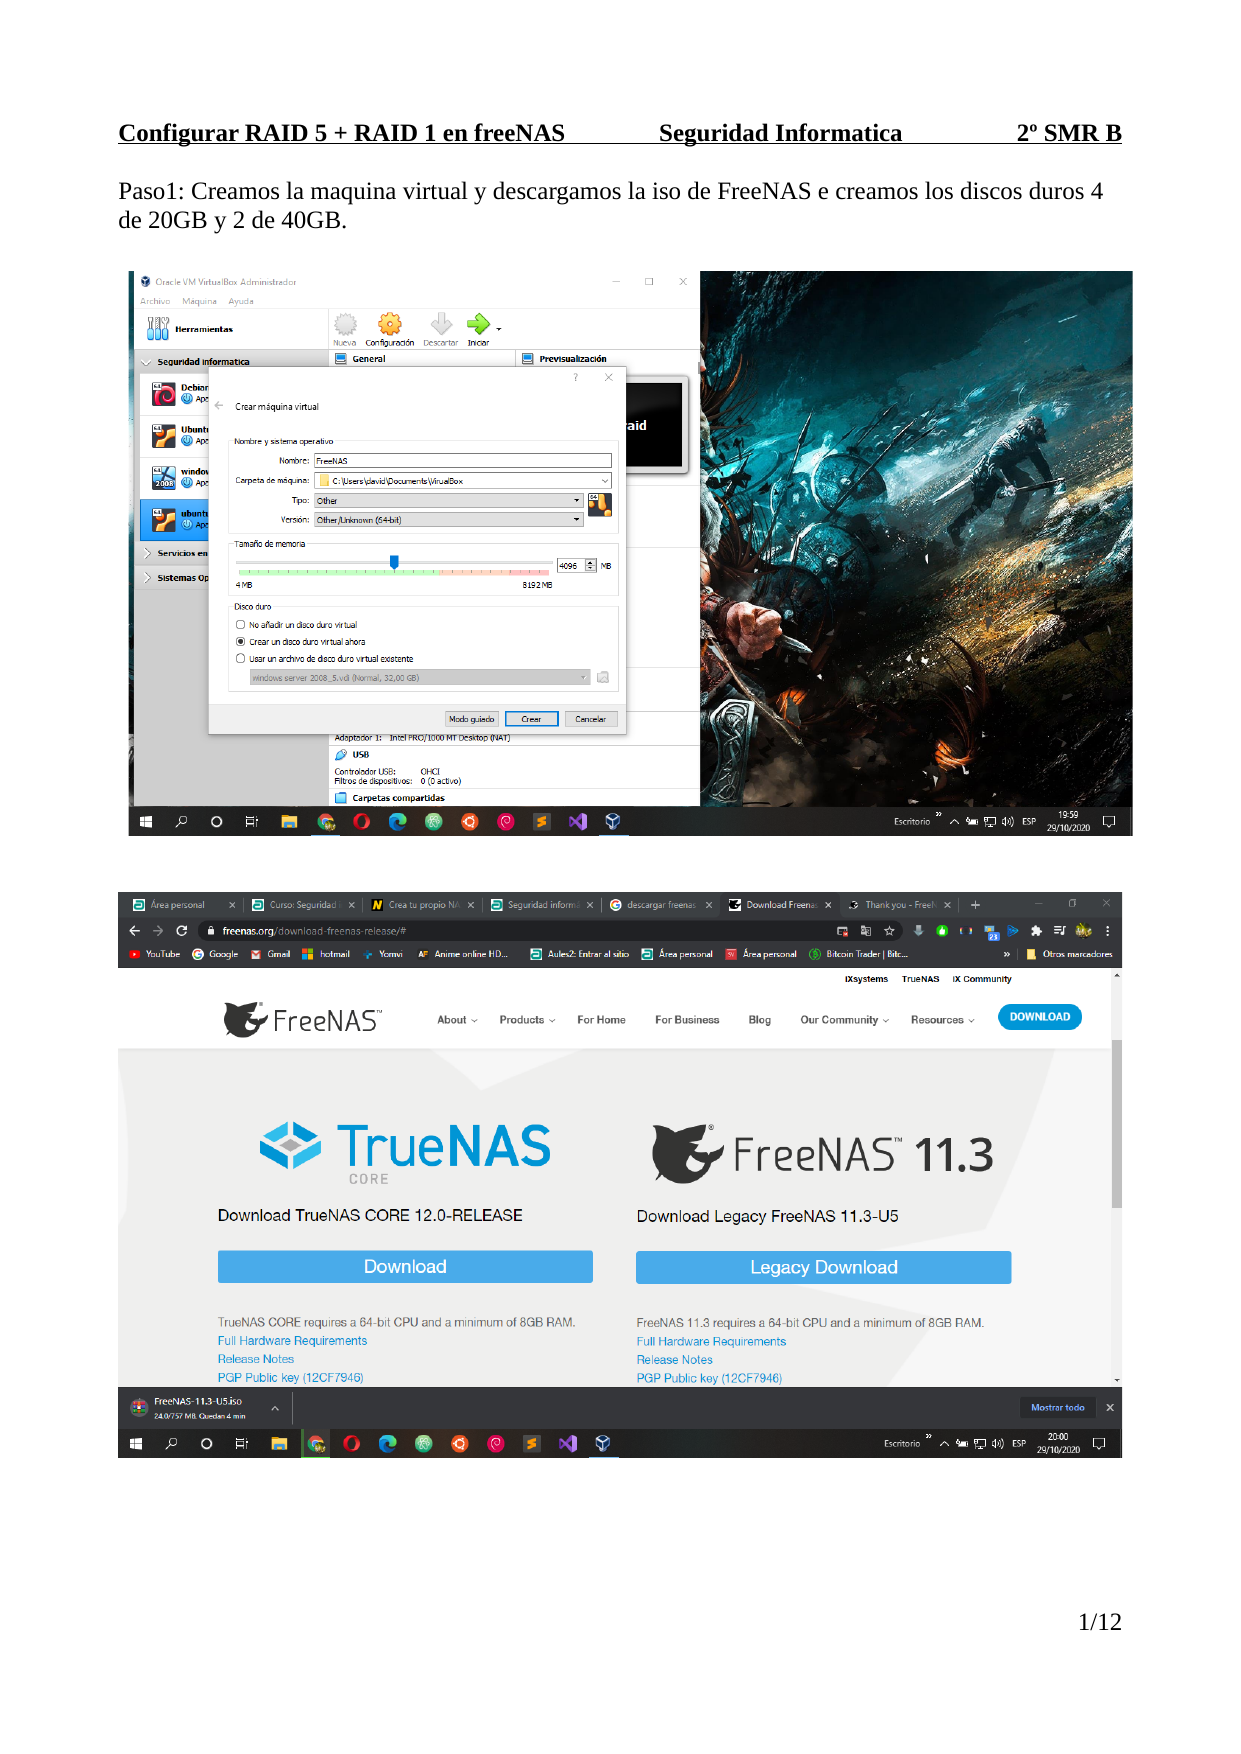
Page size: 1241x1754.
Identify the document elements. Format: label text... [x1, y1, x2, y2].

picture [118, 892, 1123, 1458]
picture [128, 271, 1133, 836]
text Paso1: Creamos la maquina virtual y descargamos la iso de FreeNAS e creamos los discos duros 4 de 20GB y 2 de 40GB. [118, 176, 1122, 234]
